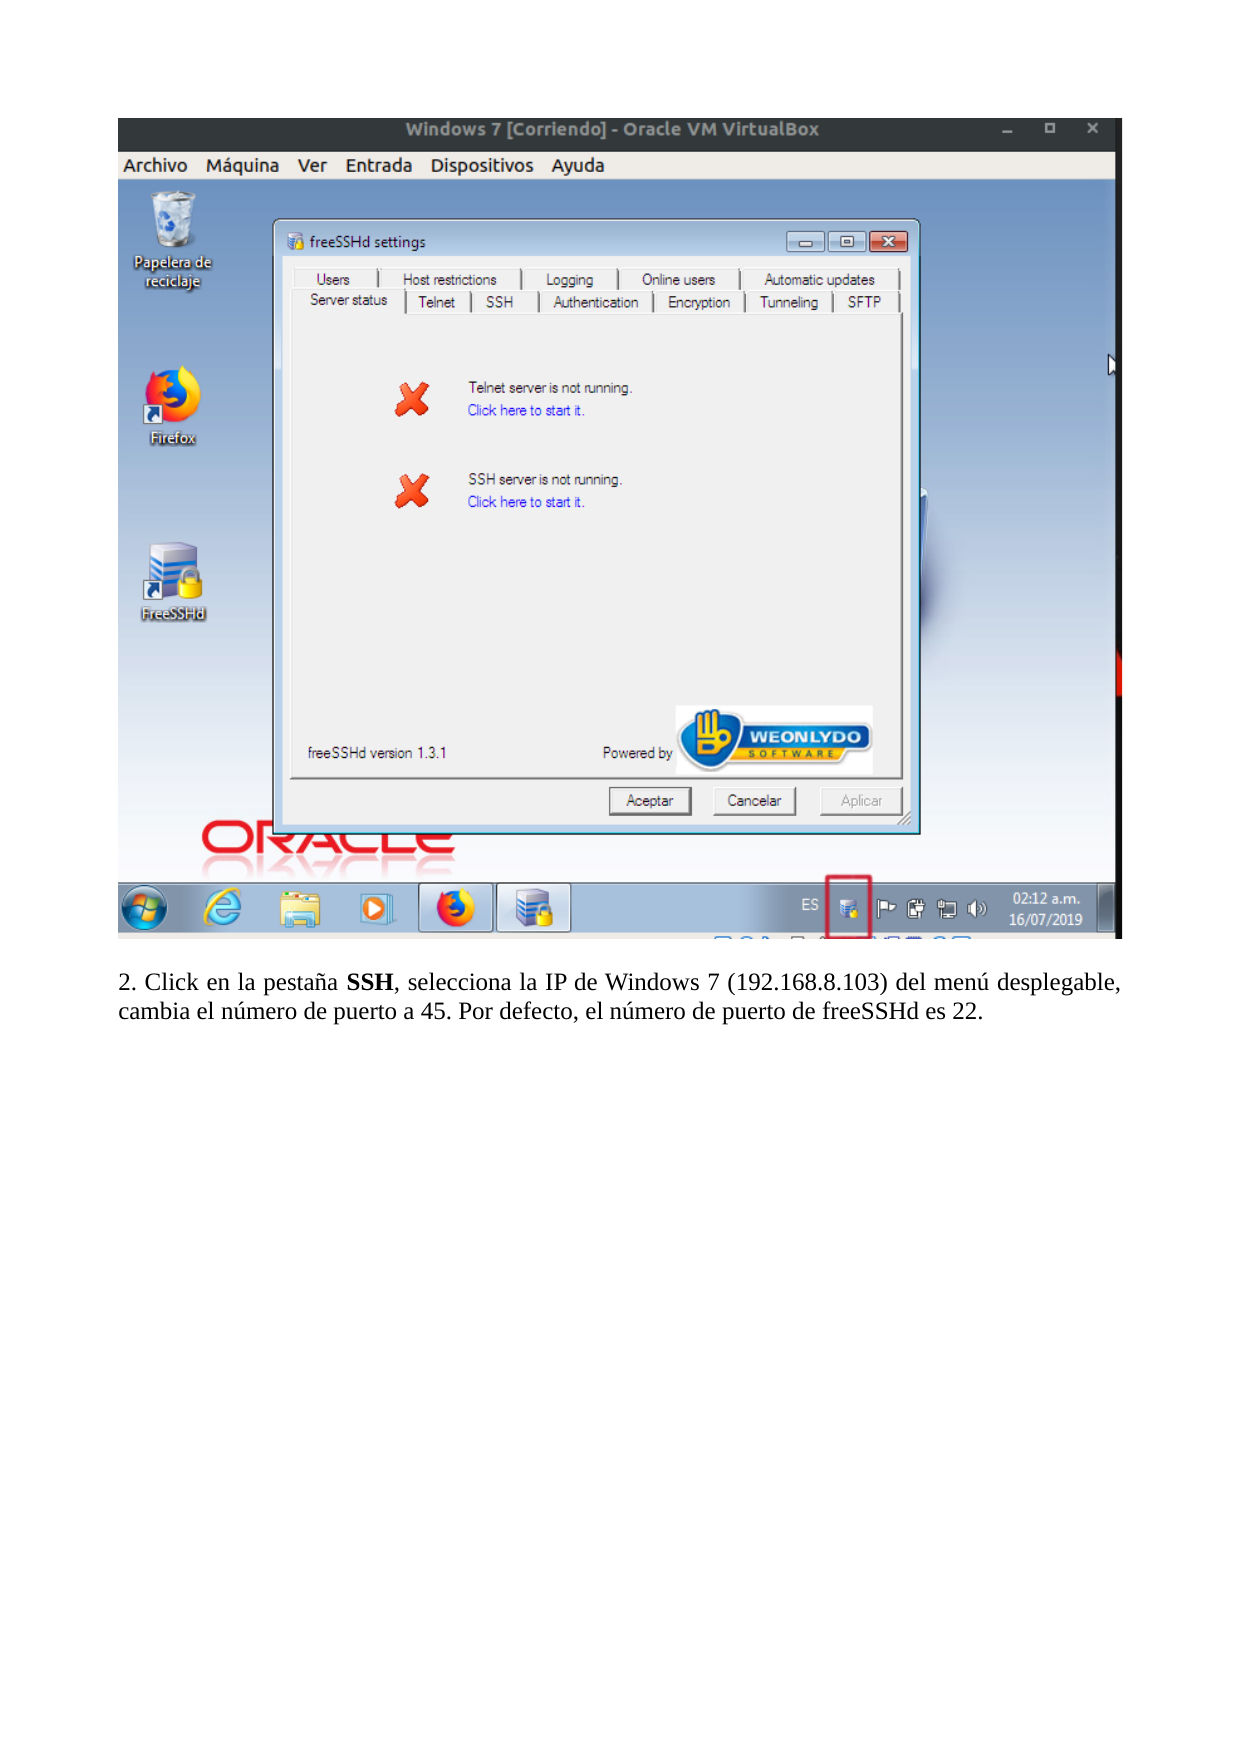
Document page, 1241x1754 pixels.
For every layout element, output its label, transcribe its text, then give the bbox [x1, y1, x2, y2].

picture [118, 118, 1123, 939]
text 2. Click en la pestaña SSH, selecciona la IP de Windows 7 (192.168.8.103) del menú desplegable, cambia el número de puerto a 45. Por defecto, el número de puerto de freeSSHd es 22. [118, 967, 1122, 1025]
